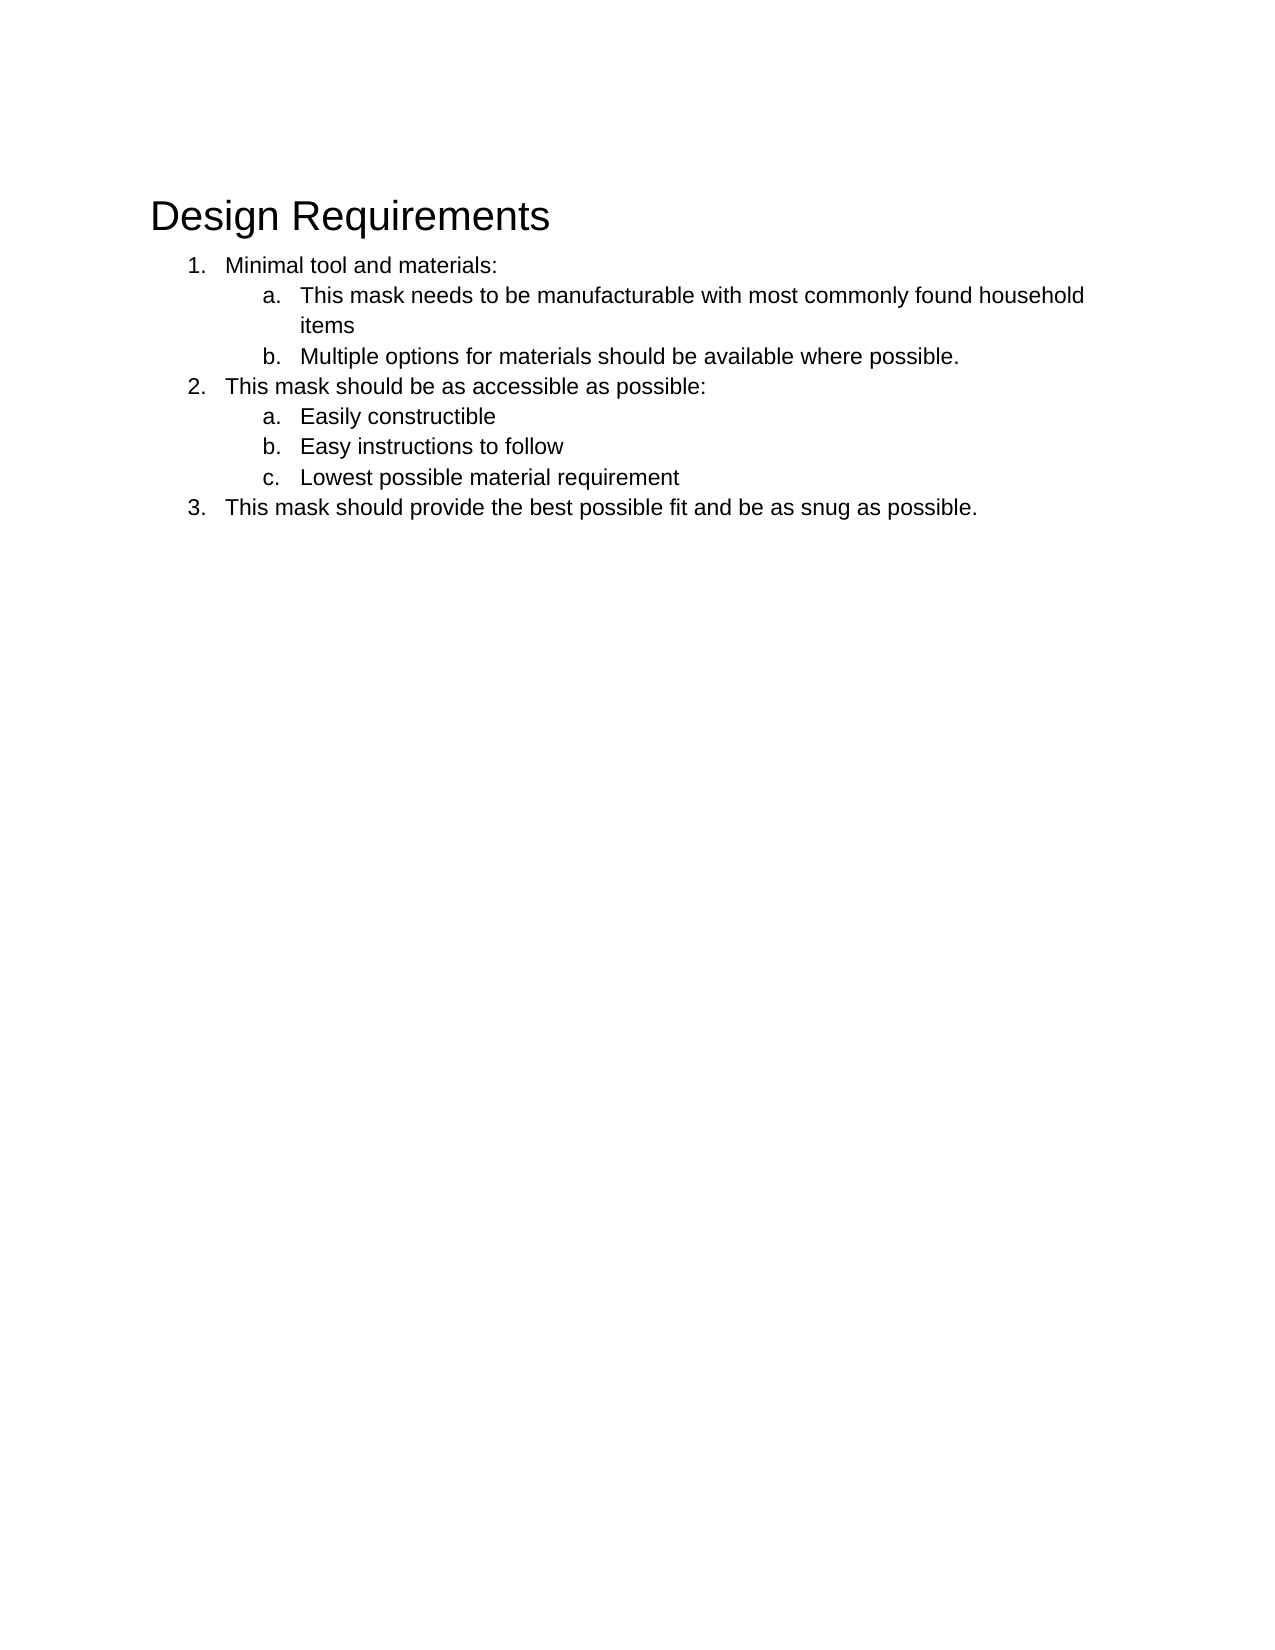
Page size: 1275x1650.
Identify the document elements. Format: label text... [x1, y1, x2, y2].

list This mask needs to be manufacturable with most commonly found household items [262, 282, 1125, 339]
list This mask should be as accessible as possible: [187, 373, 1125, 399]
list Easy instructions to follow [262, 433, 1125, 460]
subtitle Design Requirements [150, 192, 1125, 239]
list Lowest possible material requirement [262, 463, 1125, 490]
list This mask should provide the best possible fit and be as snug as possible. [187, 494, 1125, 520]
list Easily constructible [262, 403, 1125, 429]
list Multiple options for materials should be available where possible. [262, 343, 1125, 369]
list Minimal tool and materials: [187, 252, 1125, 278]
